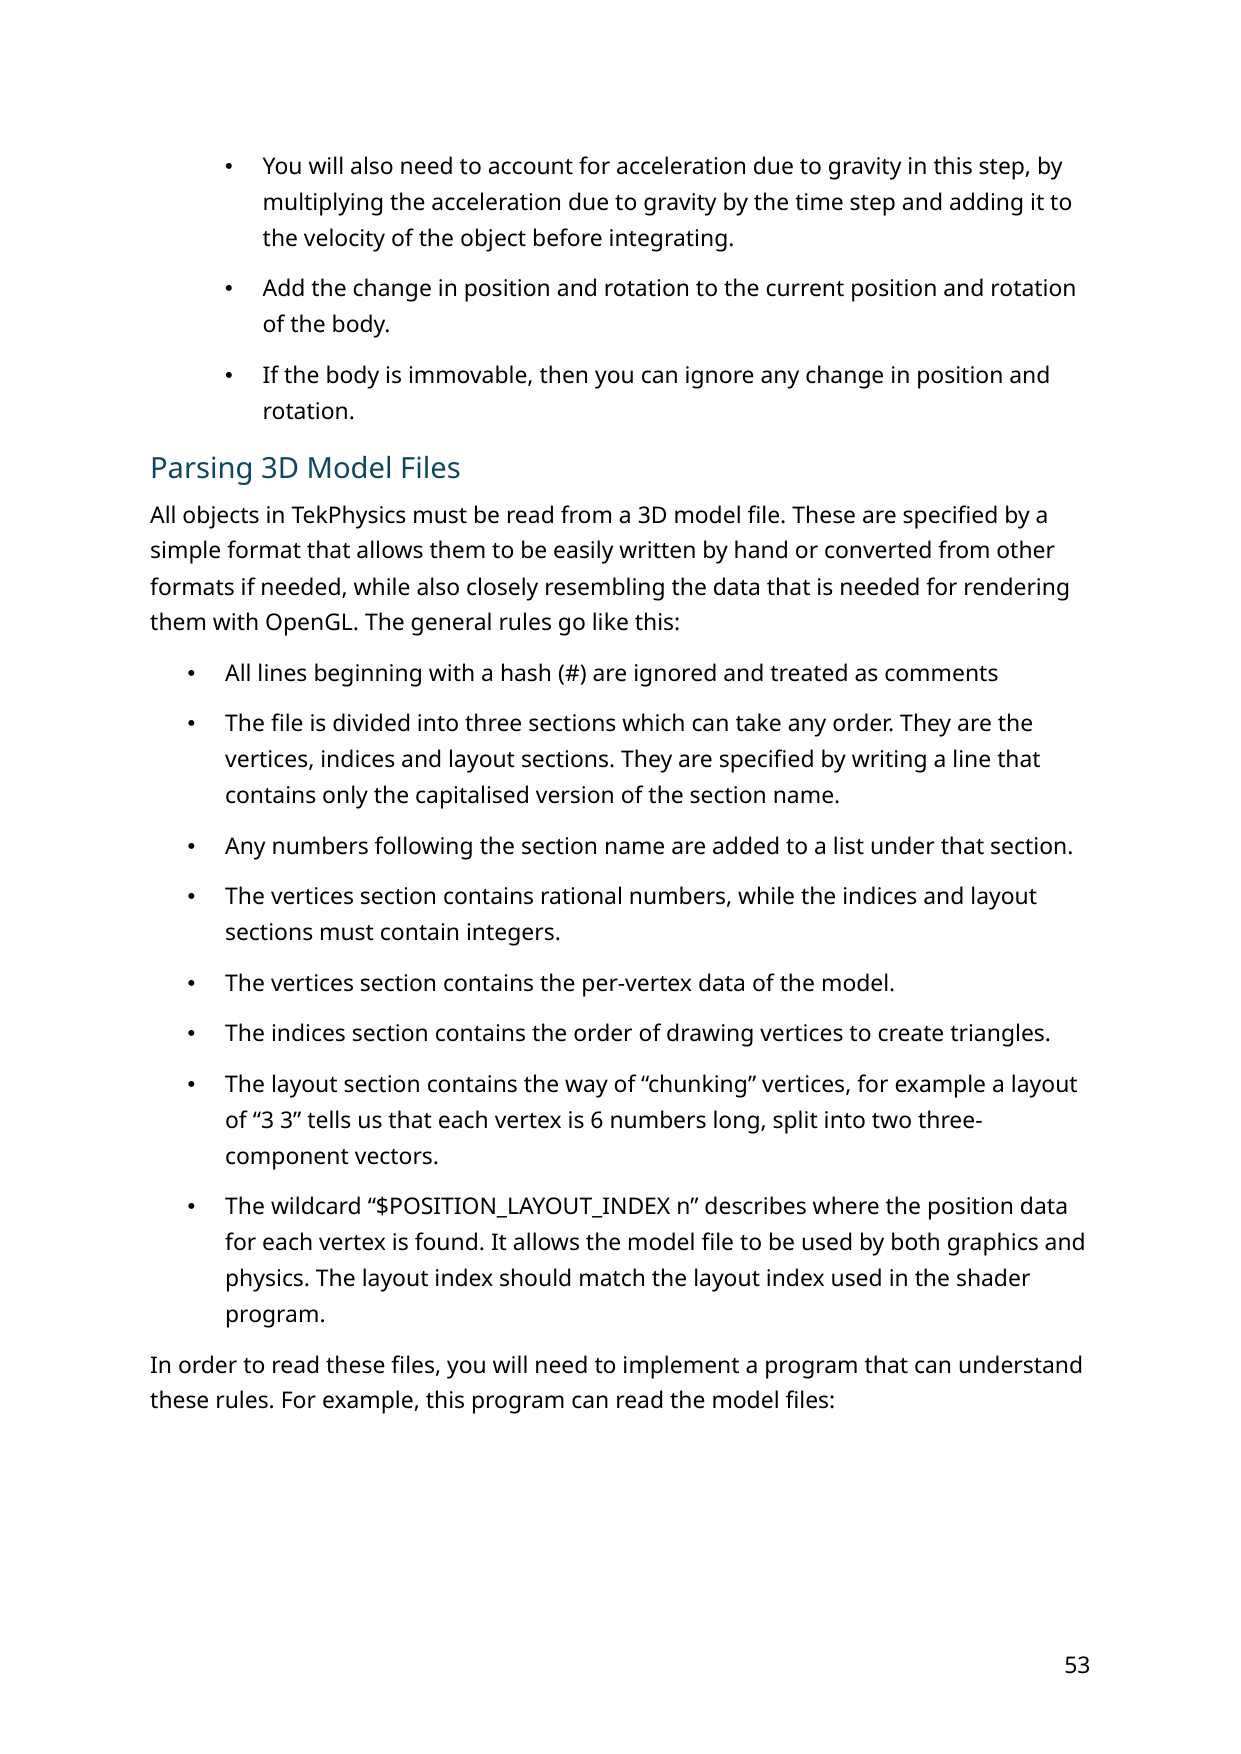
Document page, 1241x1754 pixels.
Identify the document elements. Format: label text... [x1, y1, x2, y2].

list You will also need to account for acceleration due to gravity in this step, by multiplying the acceleration due to gravity by the time step and adding it to the velocity of the object before integrating. [225, 150, 1090, 253]
list The file is divided into three sections which can take any order. They are the vertices, indices and layout sections. They are specified by writing a line that contains only the capitalised version of the section name. [187, 707, 1090, 811]
list The vertices section contains the per-vertex data of the model. [187, 967, 1090, 998]
text In order to read these files, you will need to implement a program that can understand these rules. For example, this program can read the model files: [150, 1348, 1090, 1416]
subtitle Parsing 3D Model Files [150, 447, 1090, 487]
list The indices section contains the order of drawing vertices to create triangles. [187, 1017, 1090, 1048]
list The wildcard “$POSITION_LAYOUT_INDEX n” describes where the position data for each vertex is found. It allows the model file to be used by both graphics and physics. The layout index should match the layout index used in the shader program. [187, 1190, 1090, 1329]
text All objects in TekPhysics must be read from a 3D model file. These are specified by a simple format that allows them to be easily written by hand or converted from other formats if needed, while also closely resembling the data that is needed for rendering them with OpenGL. The general rules go like this: [150, 498, 1090, 638]
list Any numbers following the section name are added to a list under that section. [187, 830, 1090, 861]
list If the body is immovable, then you can ignore any change in position and rotation. [225, 359, 1090, 426]
list The vertices section contains rational numbers, while the indices and layout sections must contain integers. [187, 880, 1090, 947]
list Add the change in position and rotation to the current position and rotation of the body. [225, 272, 1090, 339]
list The layout section contains the way of “chunking” vertices, for example a layout of “3 3” tells us that each vertex is 6 numbers long, split into two three-component vectors. [187, 1068, 1090, 1171]
list All lines beginning with a hash (#) are ignored and treated as comments [187, 657, 1090, 688]
